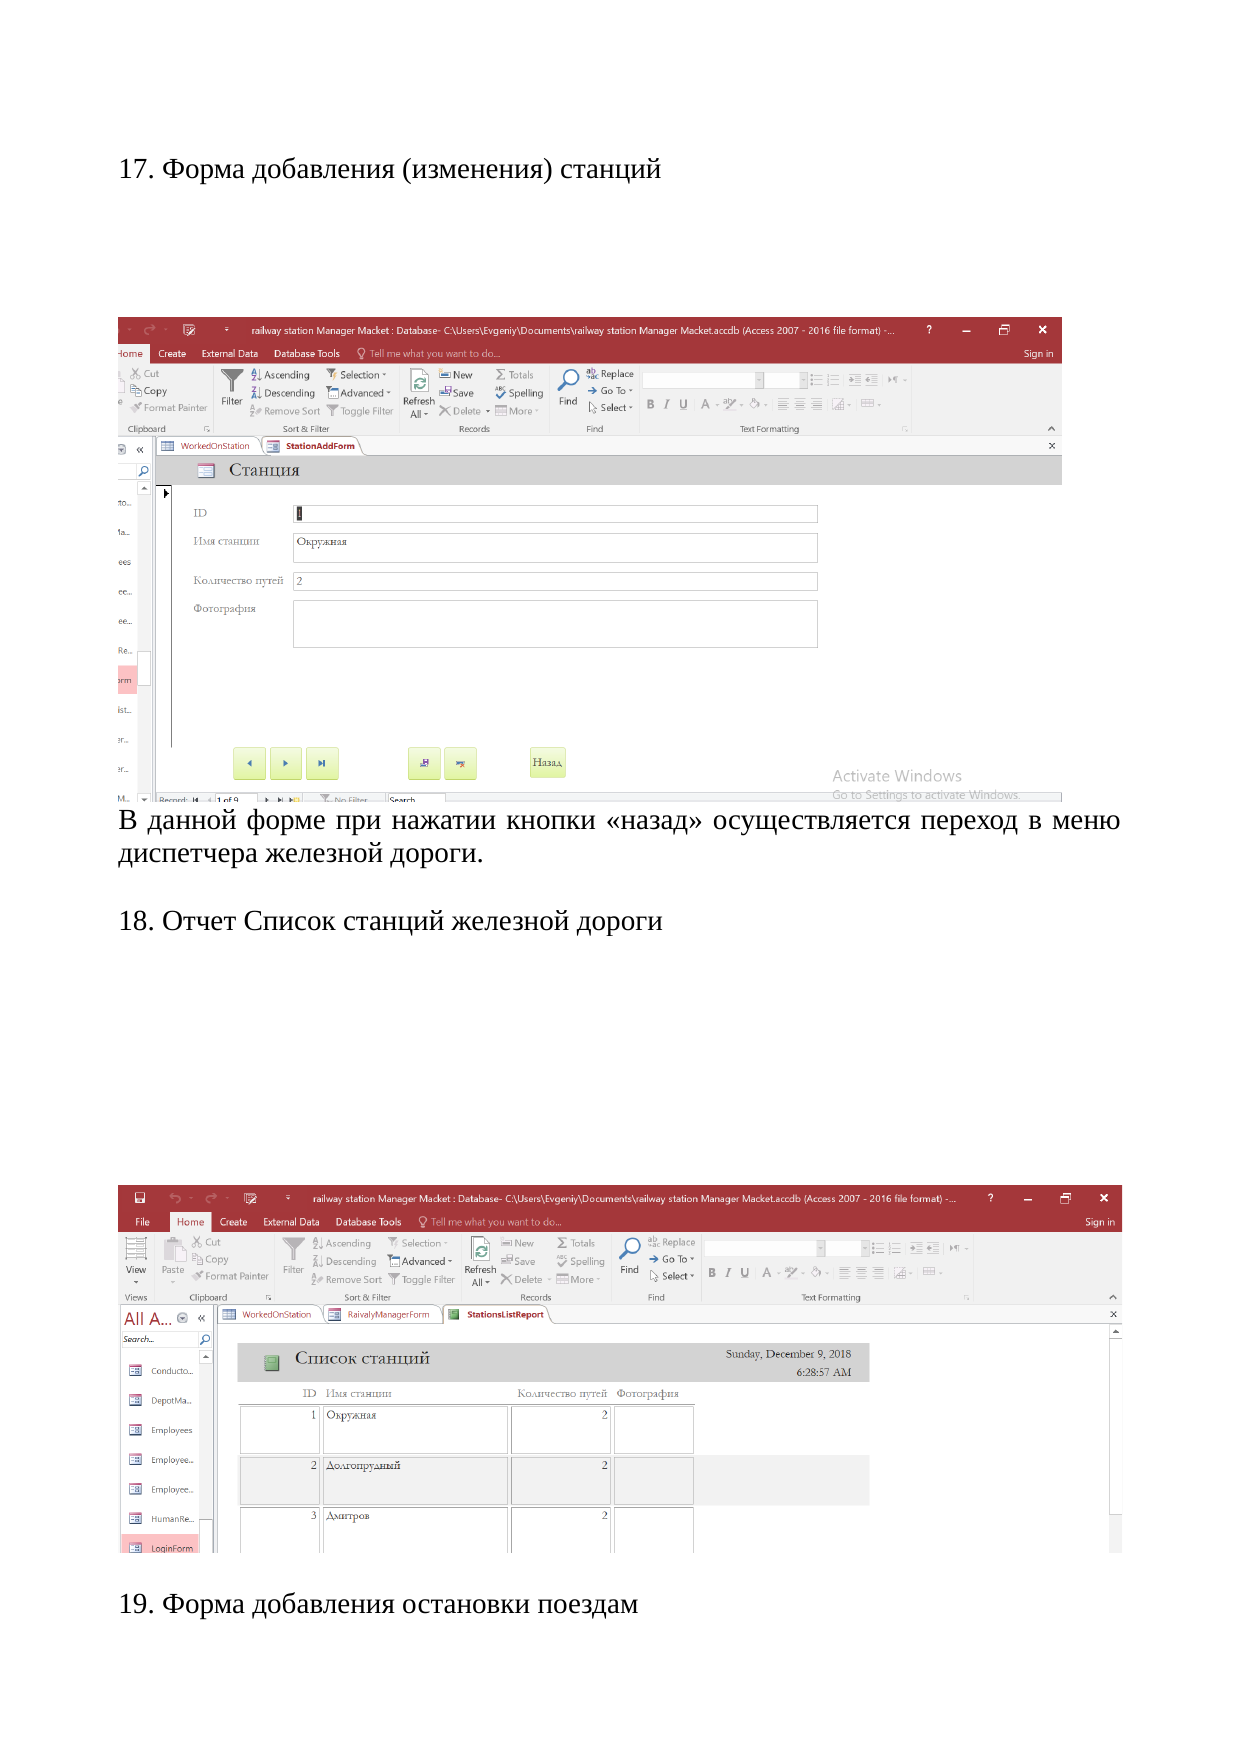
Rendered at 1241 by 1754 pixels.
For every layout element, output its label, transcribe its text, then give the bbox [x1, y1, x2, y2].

picture [118, 936, 1123, 1553]
text 17. Форма добавления (изменения) станций [118, 152, 1122, 185]
text 18. Отчет Список станций железной дороги [118, 903, 1122, 936]
text 19. Форма добавления остановки поездам [118, 1586, 1122, 1620]
picture [118, 185, 1123, 802]
text В данной форме при нажатии кнопки «назад» осуществляется переход в меню диспетчера железной дороги. [118, 802, 1122, 869]
